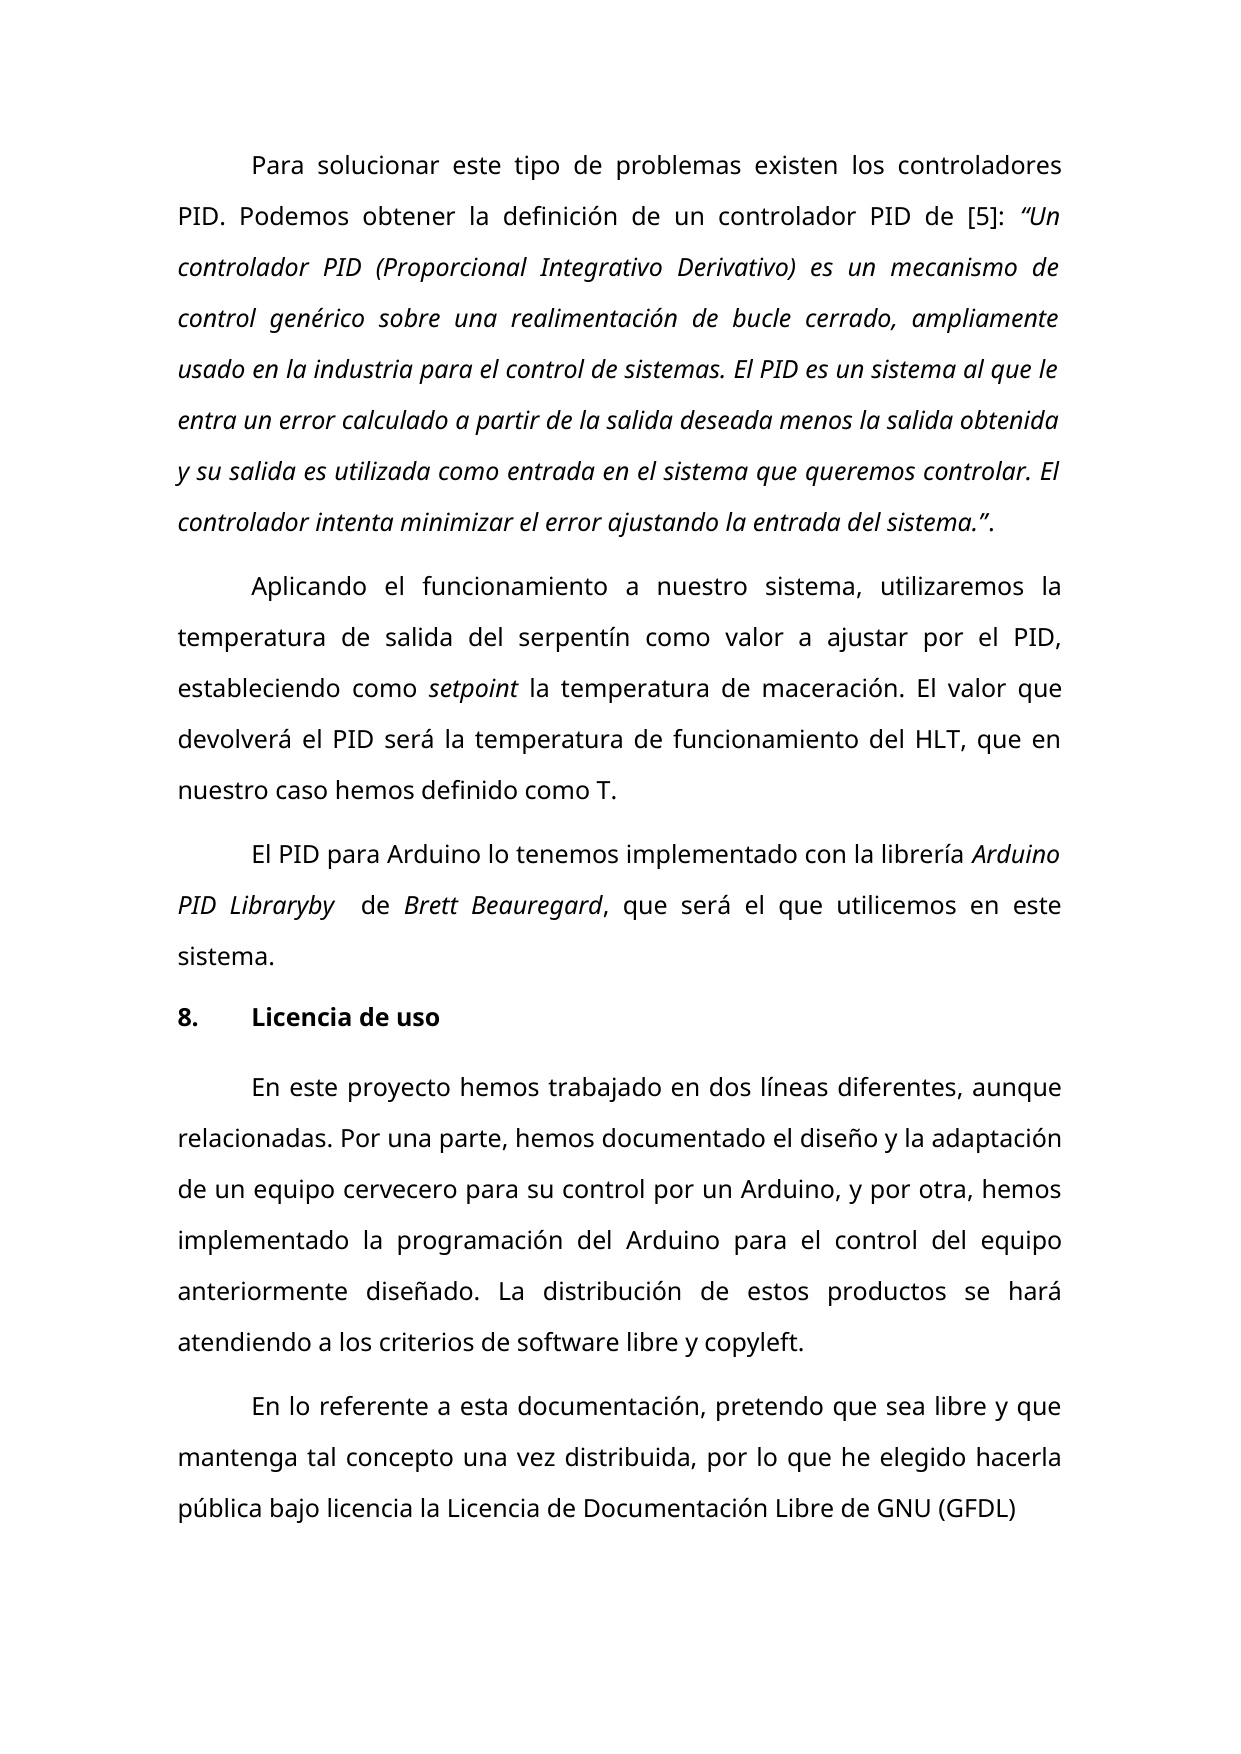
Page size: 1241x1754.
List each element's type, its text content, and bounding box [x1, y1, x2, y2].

text Para solucionar este tipo de problemas existen los controladores PID. Podemos obtener la definición de un controlador PID de [5]: “Un controlador PID (Proporcional Integrativo Derivativo) es un mecanismo de control genérico sobre una realimentación de bucle cerrado, ampliamente usado en la industria para el control de sistemas. El PID es un sistema al que le entra un error calculado a partir de la salida deseada menos la salida obtenida y su salida es utilizada como entrada en el sistema que queremos controlar. El controlador intenta minimizar el error ajustando la entrada del sistema.”. [177, 148, 1063, 539]
text En lo referente a esta documentación, pretendo que sea libre y que mantenga tal concepto una vez distribuida, por lo que he elegido hacerla pública bajo licencia la Licencia de Documentación Libre de GNU (GFDL) [177, 1388, 1063, 1524]
text El PID para Arduino lo tenemos implementado con la librería Arduino PID Libraryby de Brett Beauregard, que será el que utilicemos en este sistema. [177, 836, 1063, 972]
text Aplicando el funcionamiento a nuestro sistema, utilizaremos la temperatura de salida del serpentín como valor a ajustar por el PID, estableciendo como setpoint la temperatura de maceración. El valor que devolverá el PID será la temperatura de funcionamiento del HLT, que en nuestro caso hemos definido como T. [177, 568, 1063, 807]
subtitle Licencia de uso [177, 1000, 1063, 1034]
text En este proyecto hemos trabajado en dos líneas diferentes, aunque relacionadas. Por una parte, hemos documentado el diseño y la adaptación de un equipo cervecero para su control por un Arduino, y por otra, hemos implementado la programación del Arduino para el control del equipo anteriormente diseñado. La distribución de estos productos se hará atendiendo a los criterios de software libre y copyleft. [177, 1069, 1063, 1359]
